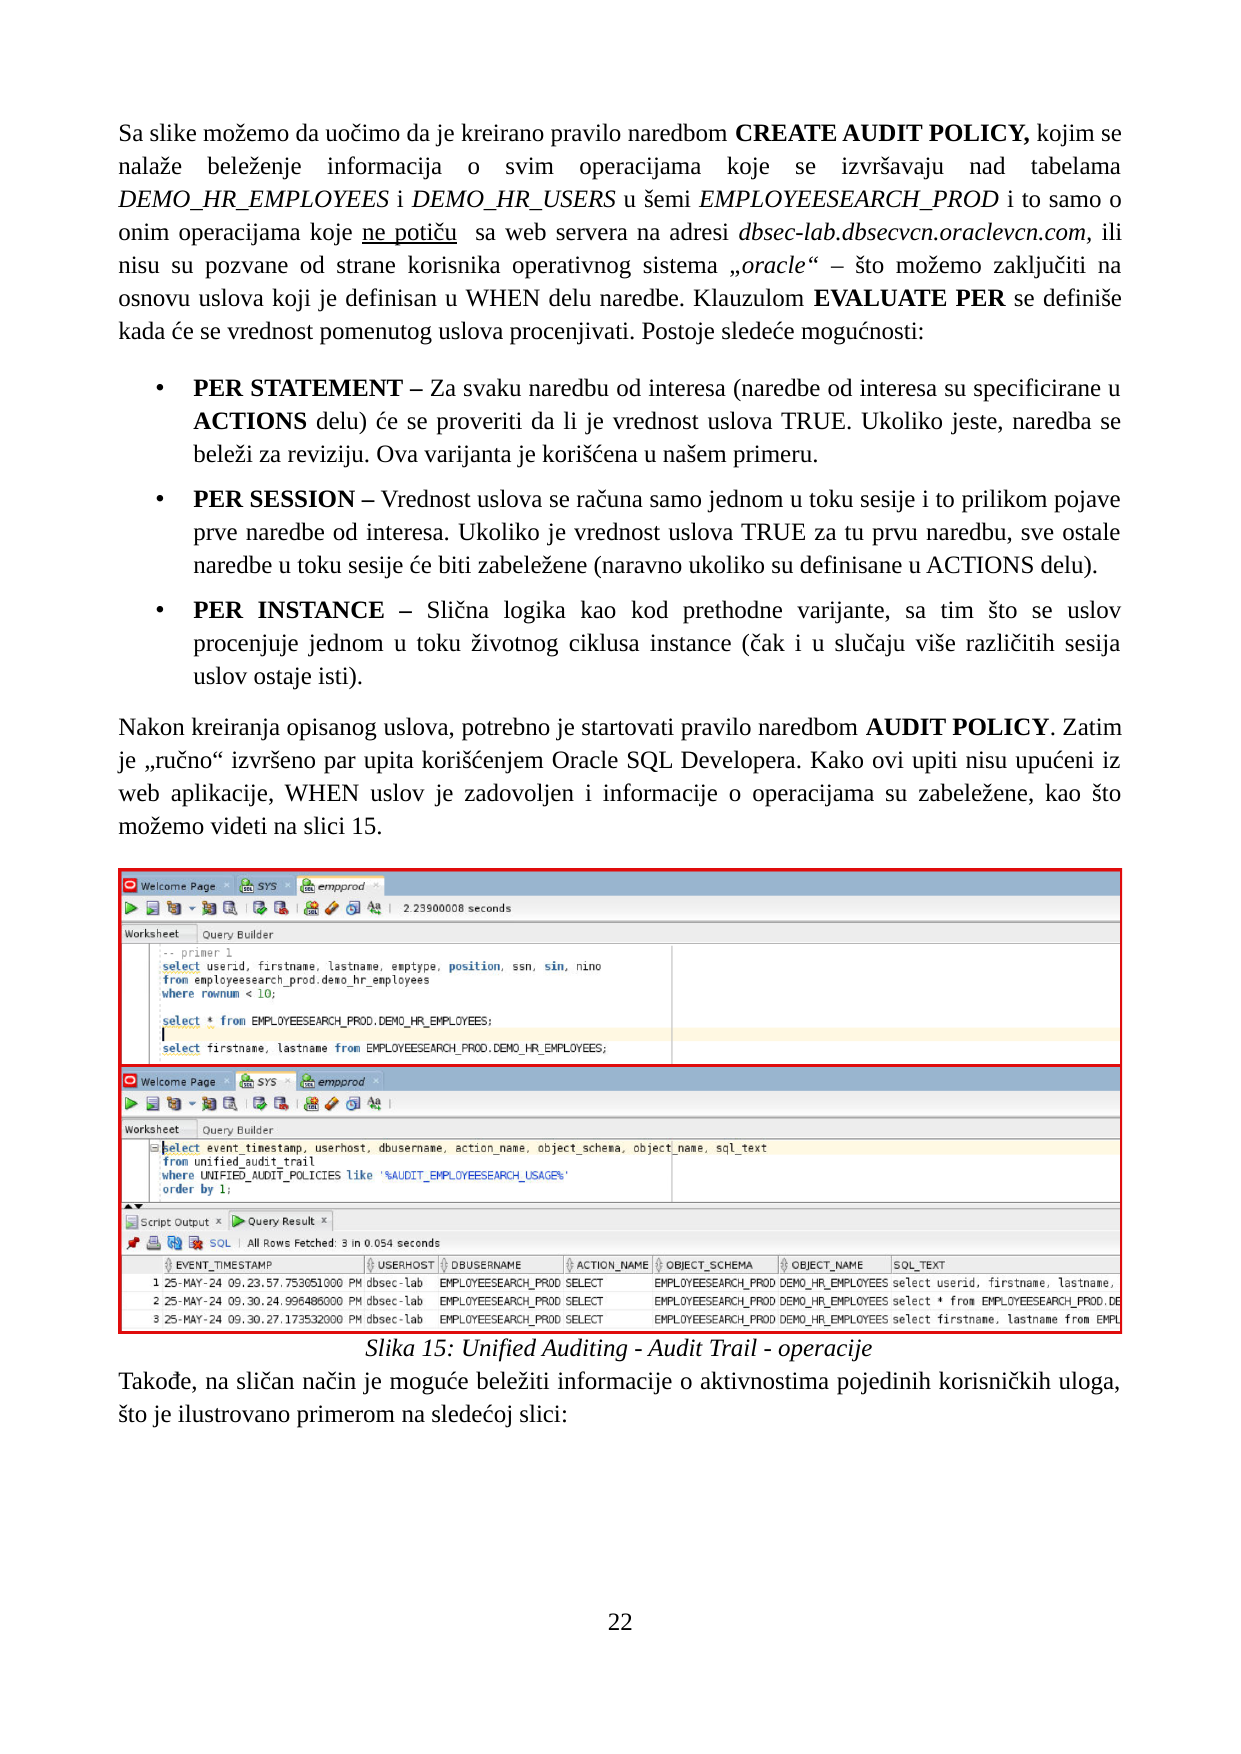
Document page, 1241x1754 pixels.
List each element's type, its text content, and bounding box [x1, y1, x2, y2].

list PER SESSION – Vrednost uslova se računa samo jednom u toku sesije i to prilikom pojave prve naredbe od interesa. Ukoliko je vrednost uslova TRUE za tu prvu naredbu, sve ostale naredbe u toku sesije će biti zabeležene (naravno ukoliko su definisane u ACTIONS delu). [156, 484, 1122, 579]
list PER STATEMENT – Za svaku naredbu od interesa (naredbe od interesa su specificirane u ACTIONS delu) će se proveriti da li je vrednost uslova TRUE. Ukoliko jeste, naredba se beleži za reviziju. Ova varijanta je korišćena u našem primeru. [156, 373, 1122, 468]
text Nakon kreiranja opisanog uslova, potrebno je startovati pravilo naredbom AUDIT POLICY. Zatim je „ručno“ izvršeno par upita korišćenjem Oracle SQL Developera. Kako ovi upiti nisu upućeni iz web aplikacije, WHEN uslov je zadovoljen i informacije o operacijama su zabeležene, kao što možemo videti na slici 15. [118, 712, 1122, 839]
list PER INSTANCE – Slična logika kao kod prethodne varijante, sa tim što se uslov procenjuje jednom u toku životnog ciklusa instance (čak i u slučaju više različitih sesija uslov ostaje isti). [156, 595, 1122, 690]
text Takođe, na sličan način je moguće beležiti informacije o aktivnostima pojedinih korisničkih uloga, što je ilustrovano primerom na sledećoj slici: [118, 1362, 1122, 1428]
picture [118, 868, 1123, 1334]
text Sa slike možemo da uočimo da je kreirano pravilo naredbom CREATE AUDIT POLICY, kojim se nalaže beleženje informacija o svim operacijama koje se izvršavaju nad tabelama DEMO_HR_EMPLOYEES i DEMO_HR_USERS u šemi EMPLOYEESEARCH_PROD i to samo o onim operacijama koje ne potiču sa web servera na adresi dbsec-lab.dbsecvcn.oraclevcn.com, ili nisu su pozvane od strane korisnika operativnog sistema „oracle“ – što možemo zaključiti na osnovu uslova koji je definisan u WHEN delu naredbe. Klauzulom EVALUATE PER se definiše kada će se vrednost pomenutog uslova procenjivati. Postoje sledeće mogućnosti: [118, 118, 1122, 345]
text Slika 15: Unified Auditing - Audit Trail - operacije [118, 1334, 1122, 1362]
